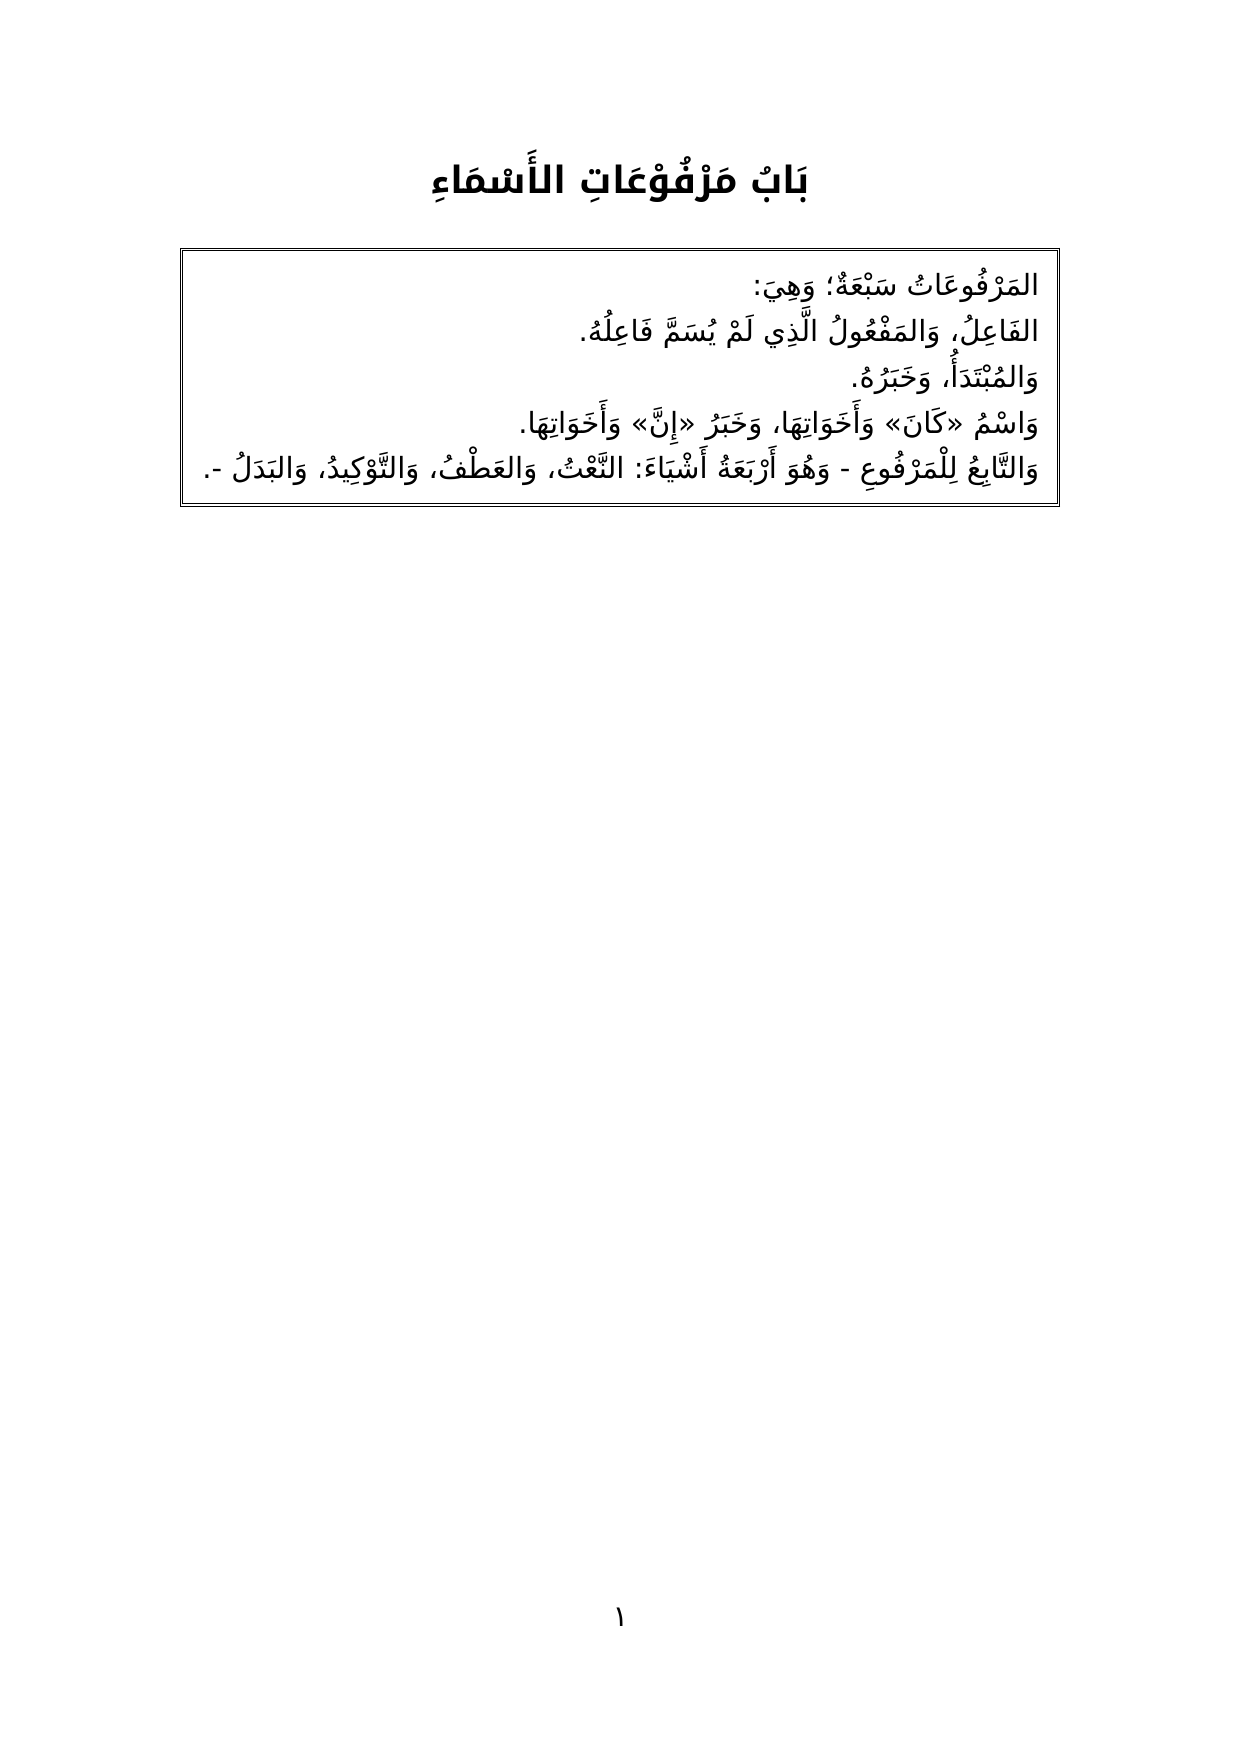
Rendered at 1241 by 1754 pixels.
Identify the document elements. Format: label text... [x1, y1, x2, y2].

text المَرْفُوعَاتُ سَبْعَةٌ؛ وَهِيَ: [183, 251, 1057, 293]
subtitle بَابُ مَرْفُوْعَاتِ الأَسْمَاءِ [180, 146, 1060, 217]
text وَالتَّابِعُ لِلْمَرْفُوعِ - وَهُوَ أَرْبَعَةُ أَشْيَاءَ: النَّعْتُ، وَالعَطْفُ، وَالتَّوْكِيدُ، وَالبَدَلُ -. [183, 431, 1057, 503]
text الفَاعِلُ، وَالمَفْعُولُ الَّذِي لَمْ يُسَمَّ فَاعِلُهُ. [183, 293, 1057, 339]
text وَالمُبْتَدَأُ، وَخَبَرُهُ. [183, 339, 1057, 385]
text وَاسْمُ «كَانَ» وَأَخَوَاتِهَا، وَخَبَرُ «إِنَّ» وَأَخَوَاتِهَا. [183, 385, 1057, 431]
